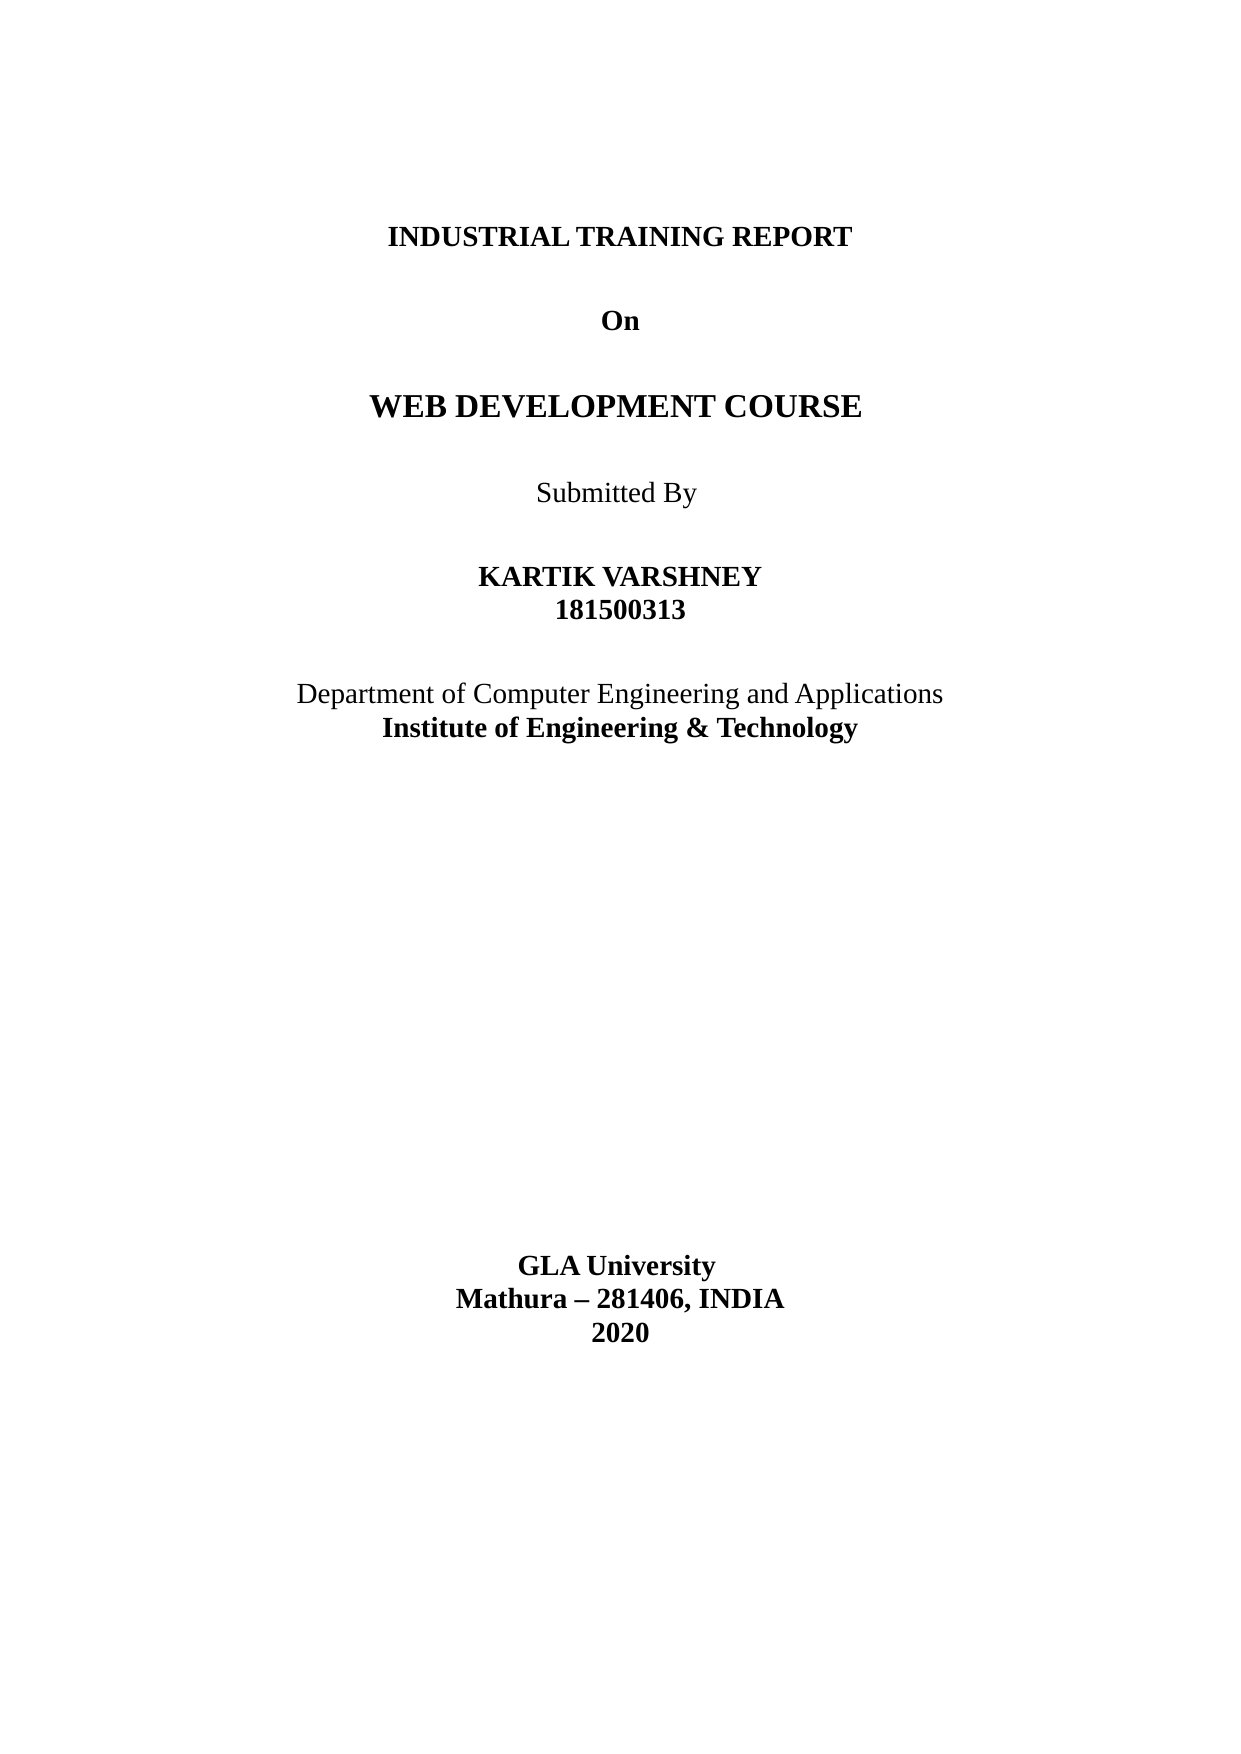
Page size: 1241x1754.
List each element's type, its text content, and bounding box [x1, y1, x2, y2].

text 2020 [118, 1315, 1122, 1348]
text INDUSTRIAL TRAINING REPORT [118, 219, 1122, 252]
text Mathura – 281406, INDIA [118, 1281, 1122, 1315]
text Department of Computer Engineering and Applications [118, 676, 1122, 710]
text KARTIK VARSHNEY [118, 559, 1122, 592]
text WEB DEVELOPMENT COURSE [118, 386, 1122, 425]
text GLA University [118, 1248, 1122, 1281]
text On [118, 303, 1122, 336]
text Institute of Engineering & Technology [118, 710, 1122, 743]
text 181500313 [118, 592, 1122, 626]
text Submitted By [118, 475, 1122, 509]
